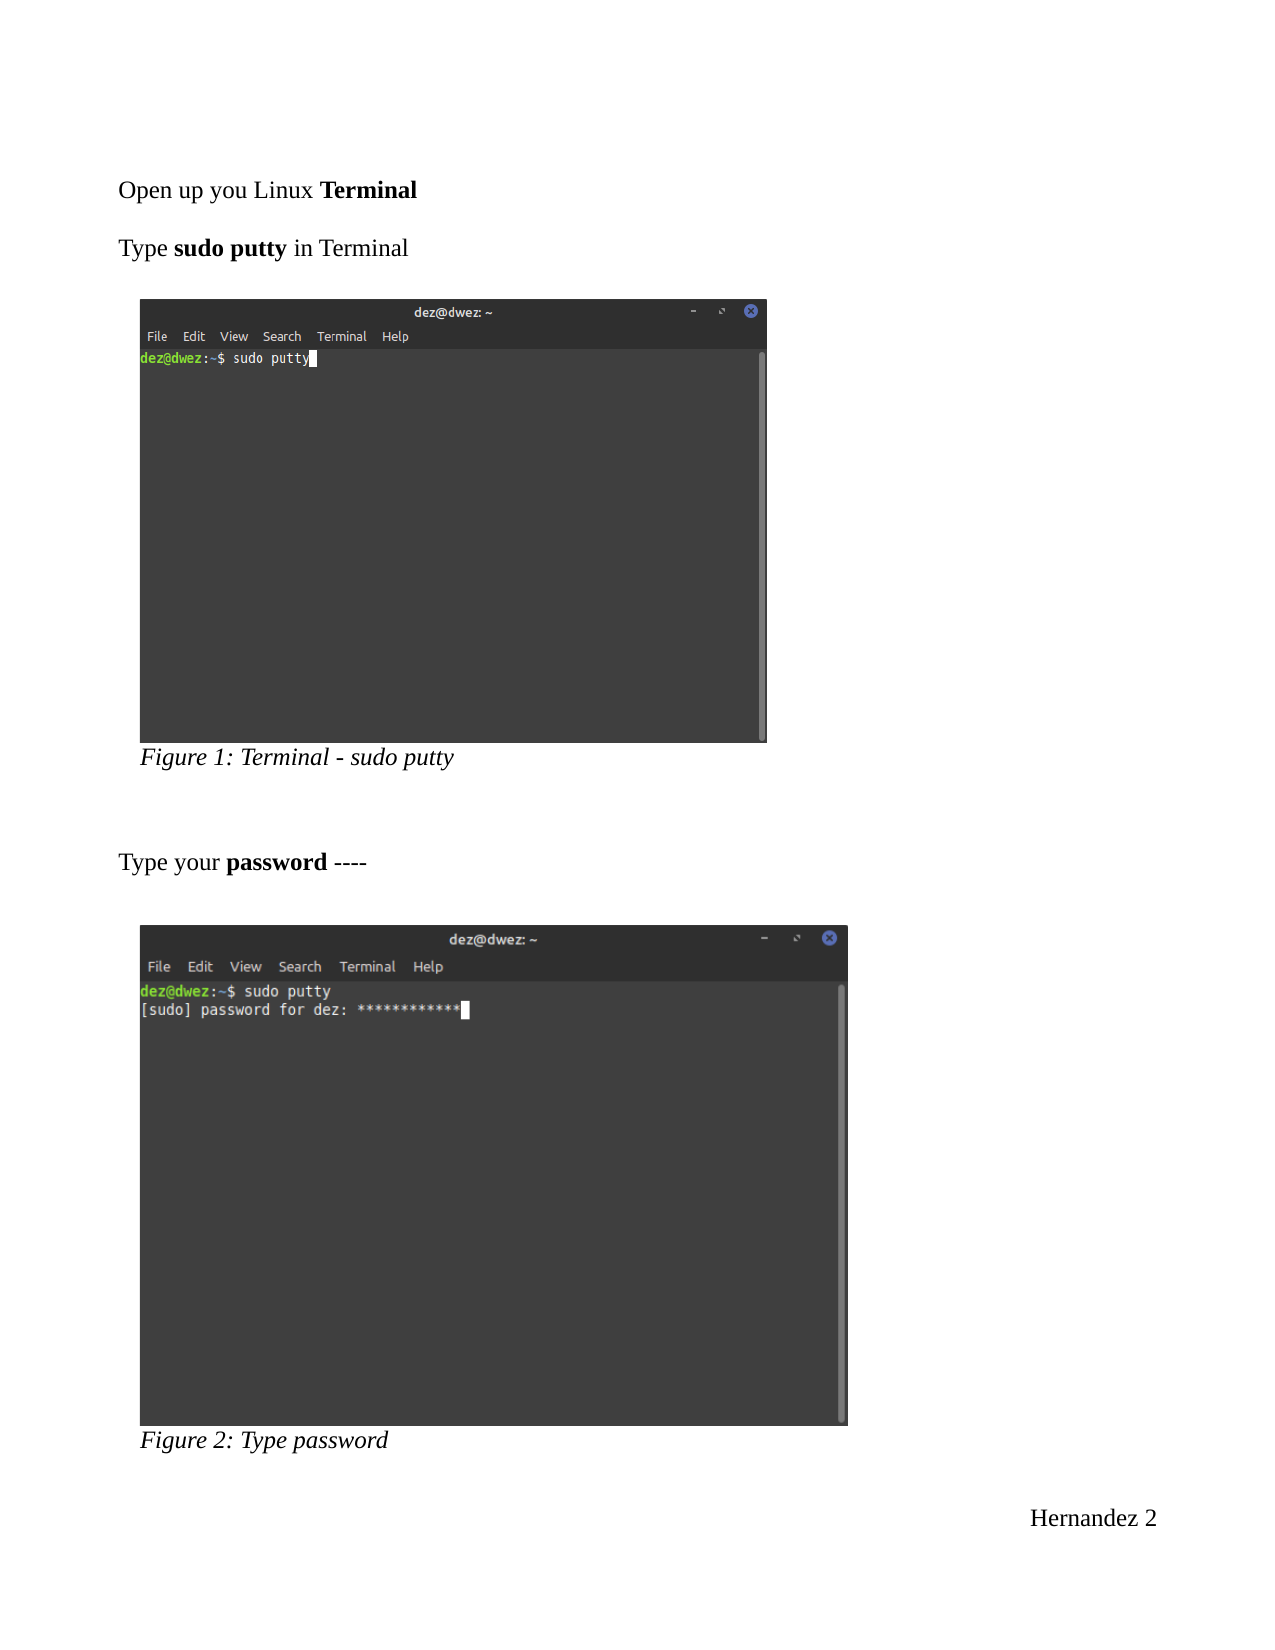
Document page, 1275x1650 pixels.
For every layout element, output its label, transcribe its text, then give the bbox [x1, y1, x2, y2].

text Figure 1: Terminal - sudo putty [140, 743, 767, 771]
text Type sudo putty in Terminal [118, 233, 1157, 262]
text Figure 2: Type password [140, 1426, 848, 1454]
picture [139, 299, 767, 743]
text Type your password ---- [118, 847, 1157, 876]
text Open up you Linux Terminal [118, 176, 1157, 204]
picture [139, 925, 848, 1426]
